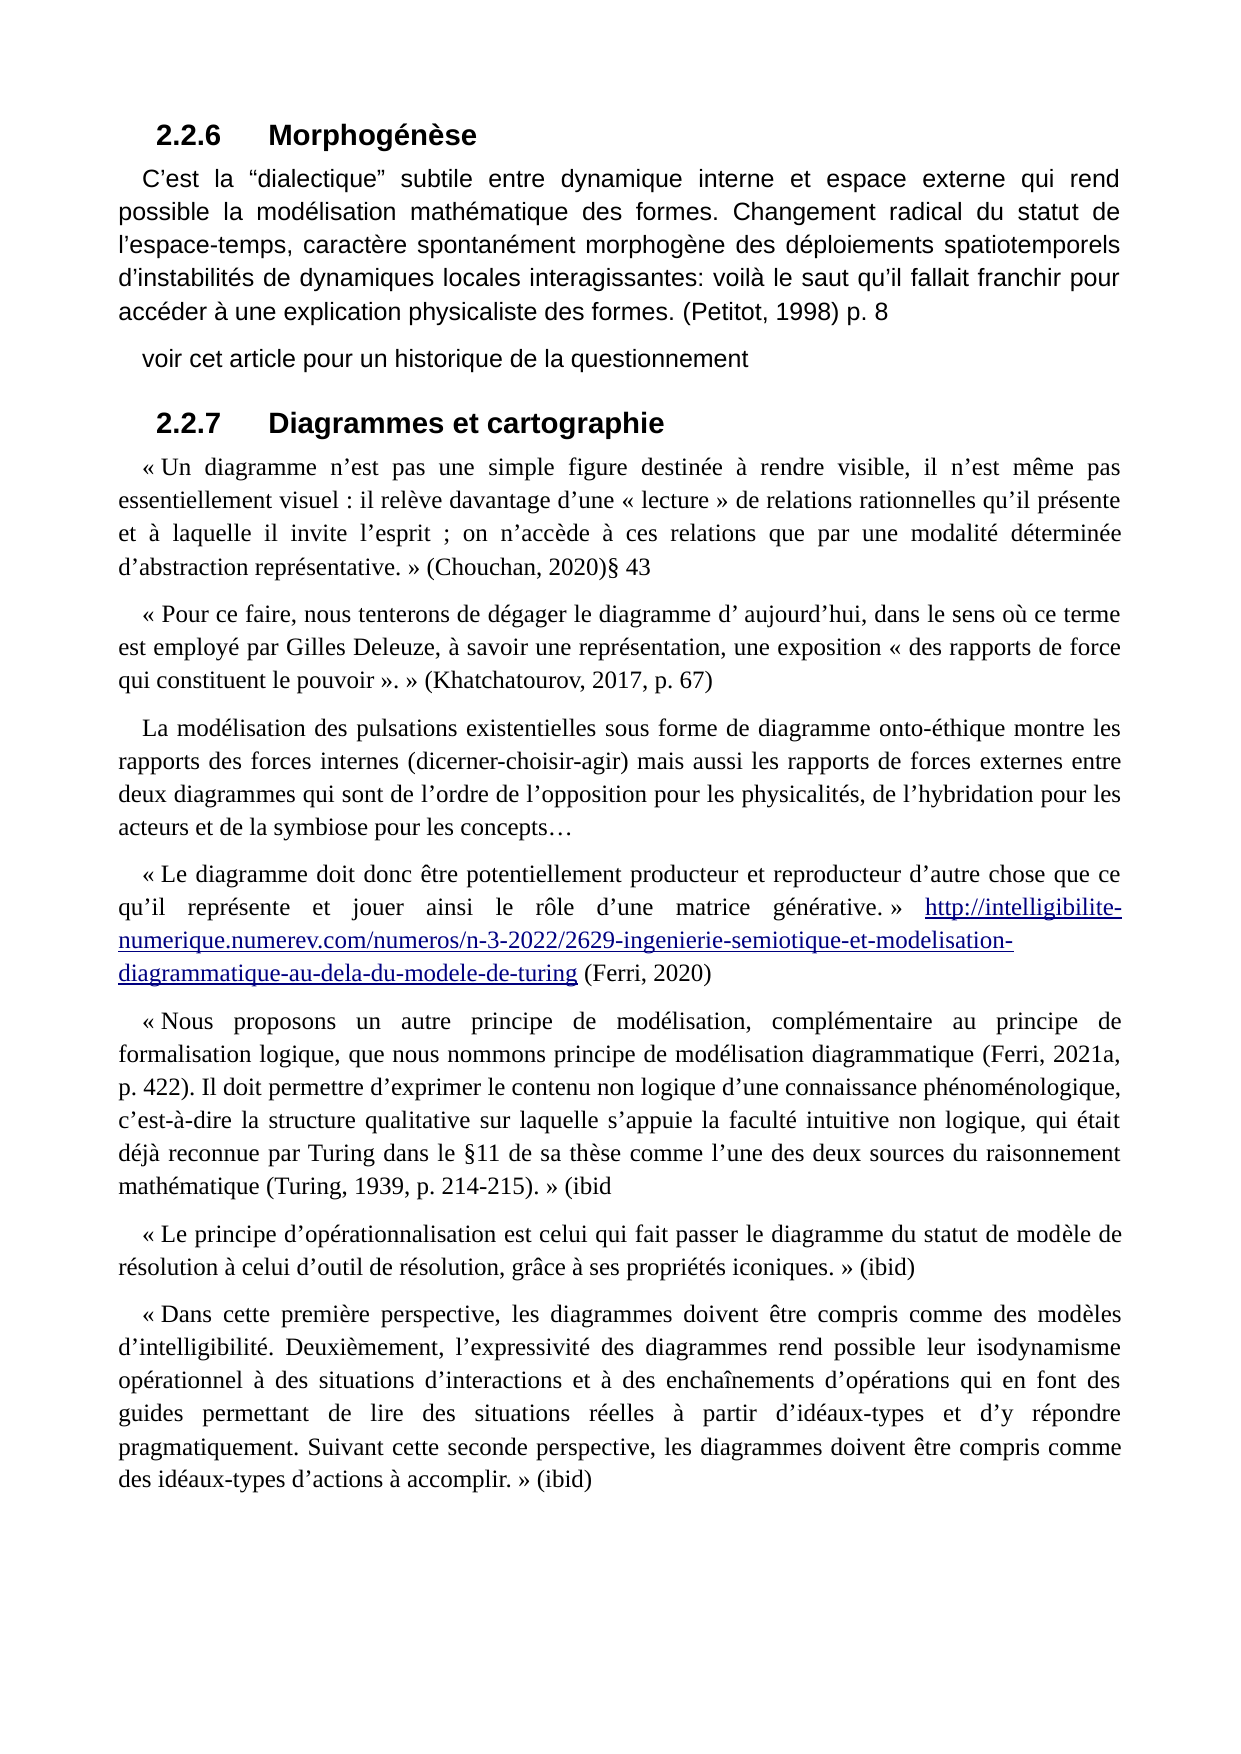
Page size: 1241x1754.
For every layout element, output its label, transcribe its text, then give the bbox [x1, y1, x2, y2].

text « Pour ce faire, nous tenterons de dégager le diagramme d’ aujourd’hui, dans le sens où ce terme est employé par Gilles Deleuze, à savoir une représentation, une exposition « des rapports de force qui constituent le pouvoir ». » (Khatchatourov, 2017, p. 67) [118, 599, 1122, 694]
subtitle Morphogénèse [118, 118, 1122, 152]
text C’est la “dialectique” subtile entre dynamique interne et espace externe qui rend possible la modélisation mathématique des formes. Changement radical du statut de l’espace-temps, caractère spontanément morphogène des déploiements spatiotemporels d’instabilités de dynamiques locales interagissantes: voilà le saut qu’il fallait franchir pour accéder à une explication physicaliste des formes. (Petitot, 1998) p. 8 [118, 164, 1122, 325]
subtitle Diagrammes et cartographie [118, 406, 1122, 440]
text « Nous proposons un autre principe de modélisation, complémentaire au principe de formalisation logique, que nous nommons principe de modélisation diagrammatique (Ferri, 2021a, p. 422). Il doit permettre d’exprimer le contenu non logique d’une connaissance phénoménologique, c’est-à-dire la structure qualitative sur laquelle s’appuie la faculté intuitive non logique, qui était déjà reconnue par Turing dans le §11 de sa thèse comme l’une des deux sources du raisonnement mathématique (Turing, 1939, p. 214-215). » (ibid [118, 1006, 1122, 1200]
text « Le diagramme doit donc être potentiellement producteur et reproducteur d’autre chose que ce qu’il représente et jouer ainsi le rôle d’une matrice générative. » http://intelligibilite-numerique.numerev.com/numeros/n-3-2022/2629-ingenierie-semiotique-et-modelisation-diagrammatique-au-dela-du-modele-de-turing (Ferri, 2020) [118, 859, 1122, 987]
text « Dans cette première perspective, les diagrammes doivent être compris comme des modèles d’intelligibilité. Deuxièmement, l’expressivité des diagrammes rend possible leur isodynamisme opérationnel à des situations d’interactions et à des enchaînements d’opérations qui en font des guides permettant de lire des situations réelles à partir d’idéaux-types et d’y répondre pragmatiquement. Suivant cette seconde perspective, les diagrammes doivent être compris comme des idéaux-types d’actions à accomplir. » (ibid) [118, 1299, 1122, 1493]
text La modélisation des pulsations existentielles sous forme de diagramme onto-éthique montre les rapports des forces internes (dicerner-choisir-agir) mais aussi les rapports de forces externes entre deux diagrammes qui sont de l’ordre de l’opposition pour les physicalités, de l’hybridation pour les acteurs et de la symbiose pour les concepts… [118, 713, 1122, 841]
text « Le principe d’opérationnalisation est celui qui fait passer le diagramme du statut de modèle de résolution à celui d’outil de résolution, grâce à ses propriétés iconiques. » (ibid) [118, 1219, 1122, 1281]
text voir cet article pour un historique de la questionnement [118, 344, 1122, 373]
text « Un diagramme n’est pas une simple figure destinée à rendre visible, il n’est même pas essentiellement visuel : il relève davantage d’une « lecture » de relations rationnelles qu’il présente et à laquelle il invite l’esprit ; on n’accède à ces relations que par une modalité déterminée d’abstraction représentative. » (Chouchan, 2020)§ 43 [118, 452, 1122, 580]
